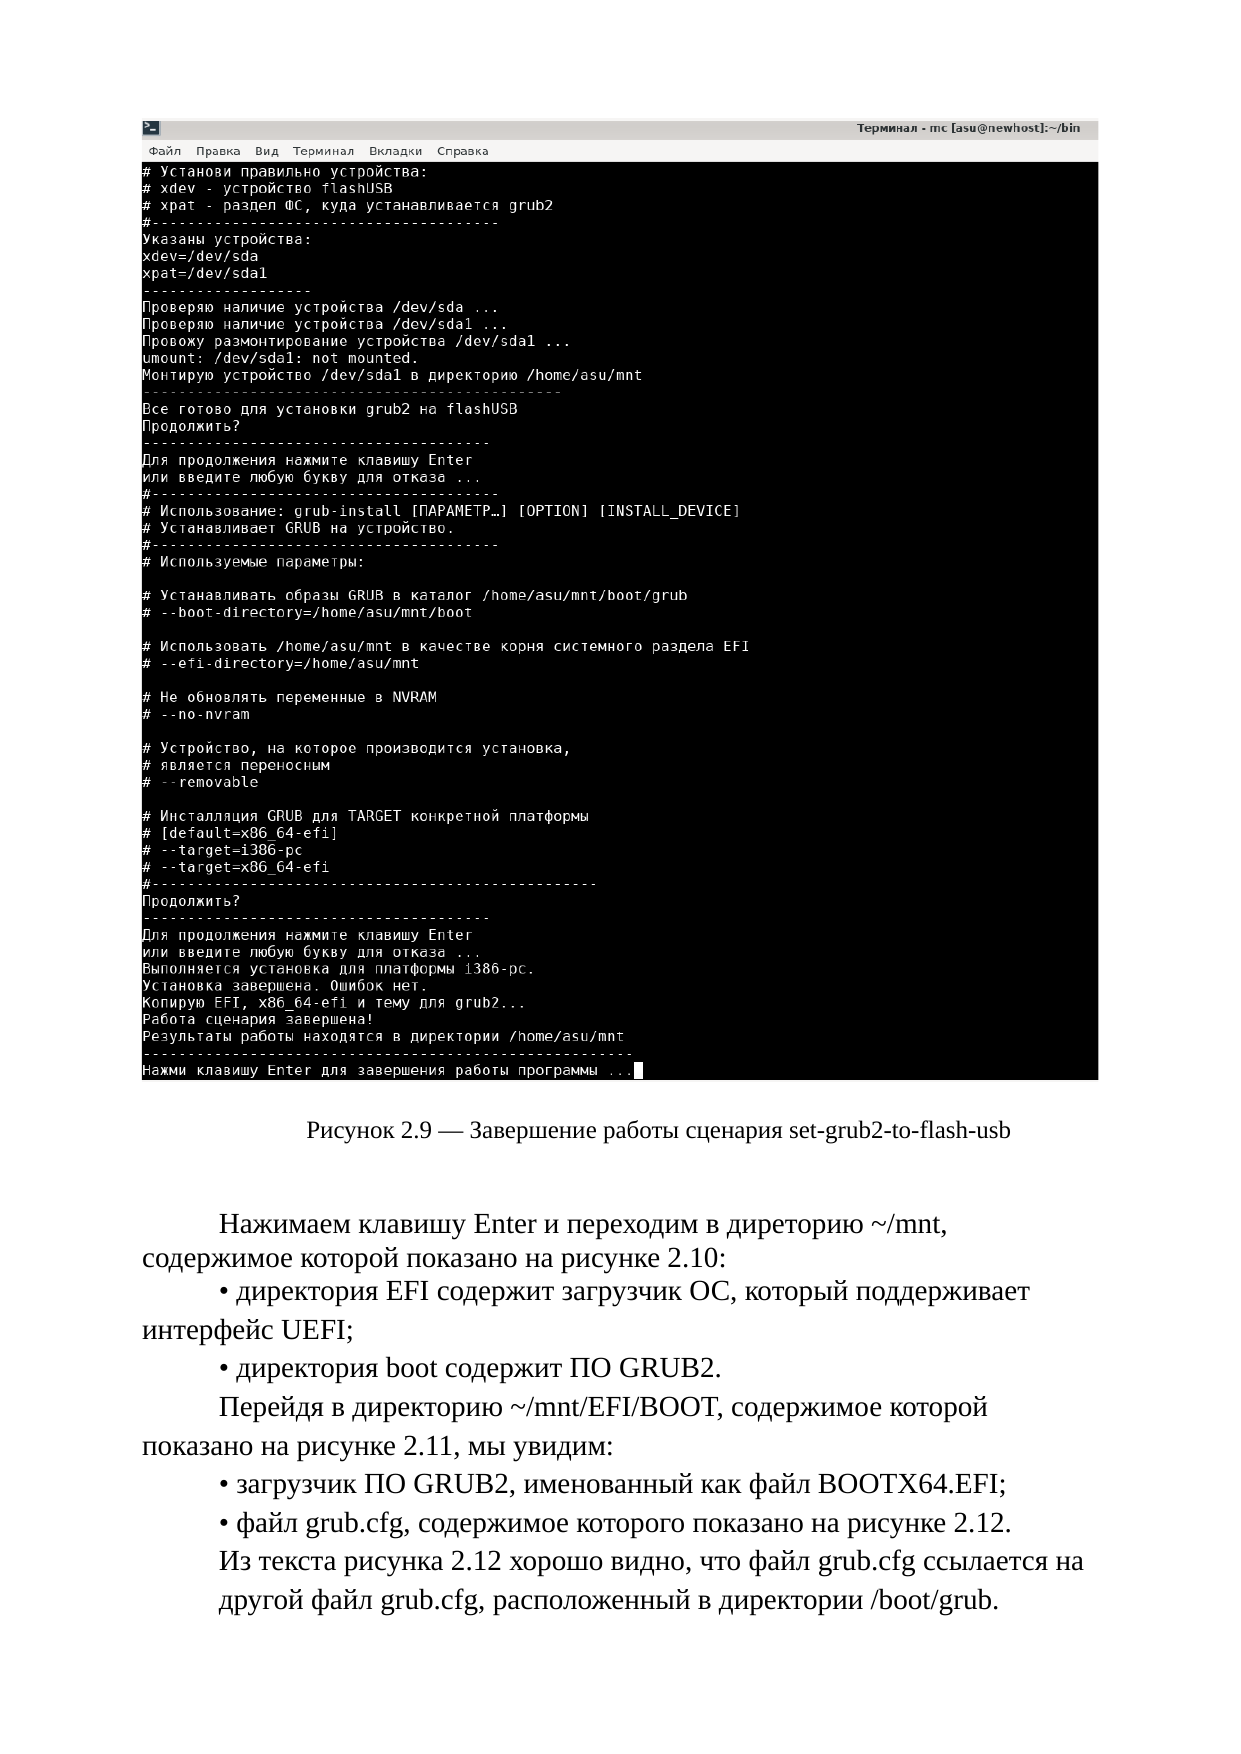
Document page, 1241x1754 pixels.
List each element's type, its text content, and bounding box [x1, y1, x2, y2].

text • файл grub.cfg, содержимое которого показано на рисунке 2.12. [142, 1505, 1098, 1538]
text Нажимаем клавишу Enter и переходим в диреторию ~/mnt, содержимое которой показано на рисунке 2.10: [142, 1206, 1098, 1273]
text Перейдя в директорию ~/mnt/EFI/BOOT, содержимое которой показано на рисунке 2.11, мы увидим: [142, 1389, 1098, 1461]
text Из текста рисунка 2.12 хорошо видно, что файл grub.cfg ссылается на [142, 1543, 1098, 1577]
text другой файл grub.cfg, расположенный в директории /boot/grub. [142, 1582, 1098, 1615]
text • директория EFI содержит загрузчик ОС, который поддерживает интерфейс UEFI; [142, 1273, 1098, 1346]
text Рисунок 2.9 — Завершение работы сценария set-grub2-to-flash-usb [142, 1115, 1098, 1144]
text • загрузчик ПО GRUB2, именованный как файл BOOTX64.EFI; [142, 1466, 1098, 1500]
text • директория boot содержит ПО GRUB2. [142, 1351, 1098, 1384]
picture [141, 118, 1099, 1082]
